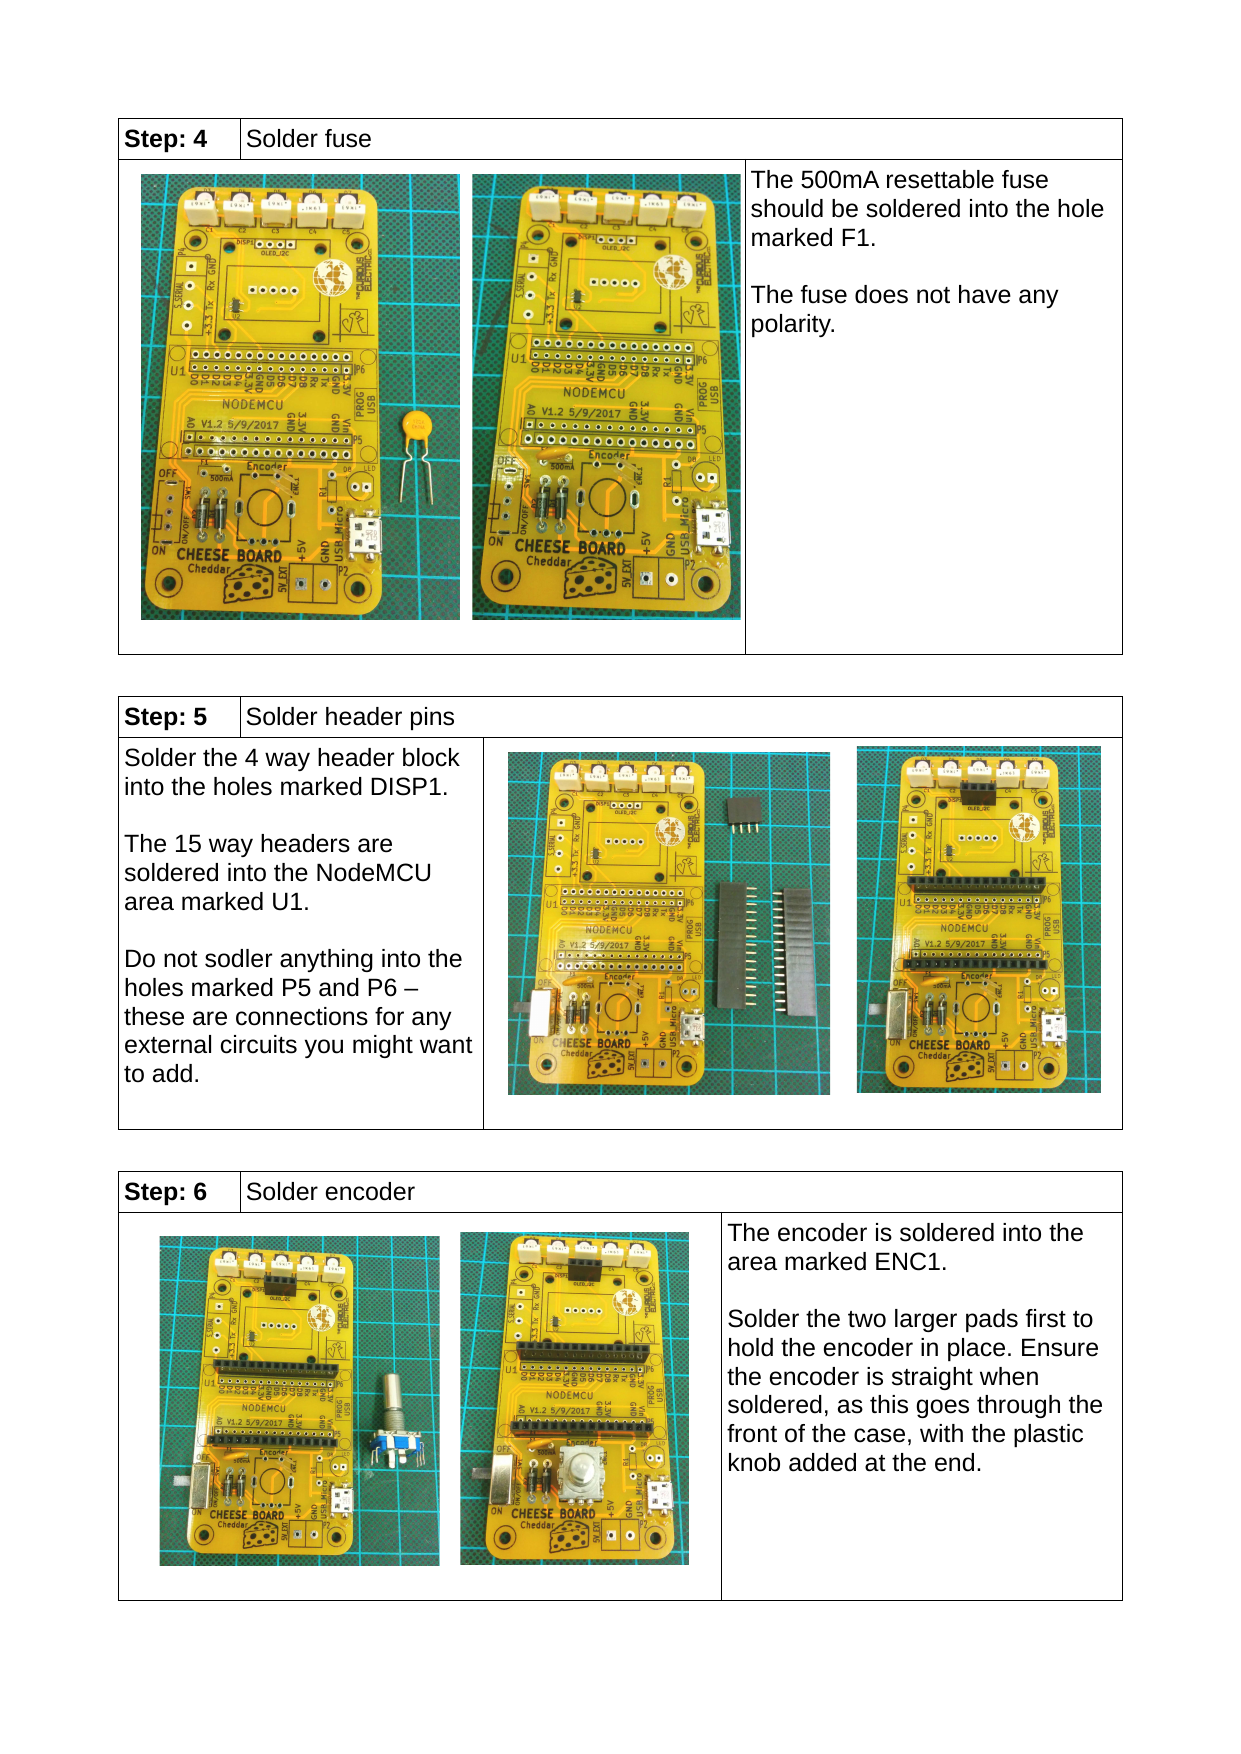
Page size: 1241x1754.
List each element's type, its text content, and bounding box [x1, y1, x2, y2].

table_header Solder header pins [241, 697, 1122, 737]
table_header Solder fuse [241, 119, 1122, 159]
table_cell Solder the 4 way header block into the holes marked DISP1. The 15 way headers are soldered into the NodeMCU area marked U1. Do not sodler anything into the holes marked P5 and P6 – these are connections for any external circuits you might want to add. [119, 738, 483, 1129]
table_cell [119, 1213, 721, 1600]
table_header Step: 6 [119, 1172, 240, 1212]
table_cell The 500mA resettable fuse should be soldered into the hole marked F1. The fuse does not have any polarity. [746, 160, 1122, 654]
table_header Step: 5 [119, 697, 240, 737]
table_cell The encoder is soldered into the area marked ENC1. Solder the two larger pads first to hold the encoder in place. Ensure the encoder is straight when soldered, as this goes through the front of the case, with the plastic knob added at the end. [722, 1213, 1122, 1600]
table_cell [484, 738, 1122, 1129]
table_header Solder encoder [241, 1172, 1122, 1212]
table_header Step: 4 [119, 119, 240, 159]
table_cell [119, 160, 745, 654]
